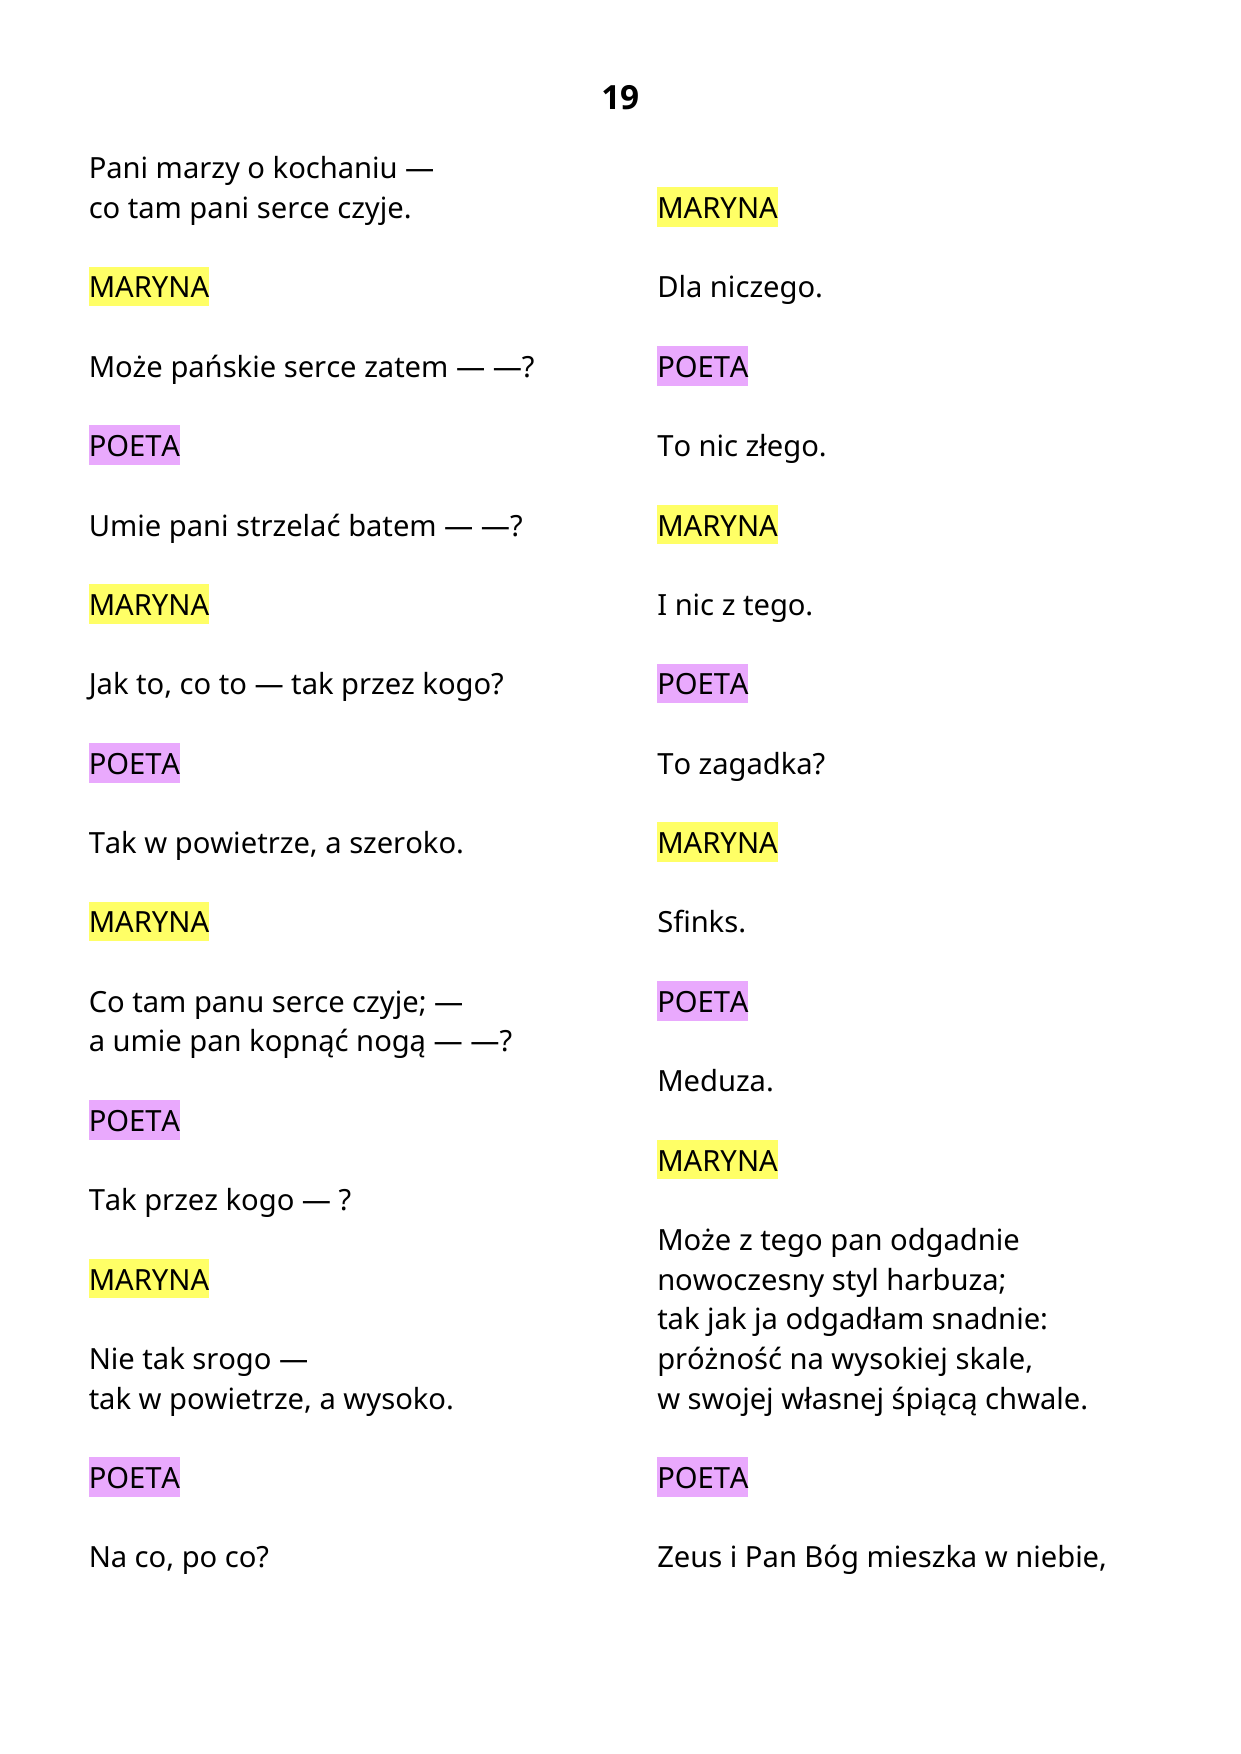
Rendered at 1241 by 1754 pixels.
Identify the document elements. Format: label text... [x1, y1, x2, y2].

text Dla niczego. [657, 267, 1152, 306]
text POETA [657, 981, 1152, 1021]
text w swojej własnej śpiącą chwale. [657, 1378, 1152, 1418]
text Tak w powietrze, a szeroko. [88, 822, 583, 862]
text POETA [88, 743, 583, 783]
text MARYNA [88, 584, 583, 624]
text Jak to, co to — tak przez kogo? [88, 663, 583, 703]
text MARYNA [657, 187, 1152, 227]
text Nie tak srogo — [88, 1338, 583, 1378]
text POETA [88, 425, 583, 465]
text Sfinks. [657, 902, 1152, 941]
text I nic z tego. [657, 584, 1152, 624]
text co tam pani serce czyje. [88, 187, 583, 227]
text Umie pani strzelać batem — —? [88, 505, 583, 544]
text POETA [88, 1100, 583, 1140]
text nowoczesny styl harbuza; [657, 1259, 1152, 1298]
text POETA [657, 346, 1152, 386]
text Meduza. [657, 1060, 1152, 1100]
text tak w powietrze, a wysoko. [88, 1378, 583, 1418]
text Na co, po co? [88, 1537, 583, 1576]
text tak jak ja odgadłam snadnie: [657, 1298, 1152, 1338]
text POETA [88, 1457, 583, 1497]
text MARYNA [88, 1259, 583, 1298]
text To zagadka? [657, 743, 1152, 783]
text MARYNA [657, 505, 1152, 544]
text POETA [657, 1457, 1152, 1497]
text Może pańskie serce zatem — —? [88, 346, 583, 386]
text MARYNA [657, 1140, 1152, 1179]
text MARYNA [88, 902, 583, 941]
text Tak przez kogo — ? [88, 1179, 583, 1219]
text POETA [657, 663, 1152, 703]
text a umie pan kopnąć nogą — —? [88, 1021, 583, 1060]
text Może z tego pan odgadnie [657, 1219, 1152, 1259]
text Co tam panu serce czyje; — [88, 981, 583, 1021]
text Zeus i Pan Bóg mieszka w niebie, [657, 1537, 1152, 1576]
text Pani marzy o kochaniu — [88, 148, 583, 187]
text MARYNA [657, 822, 1152, 862]
text MARYNA [88, 267, 583, 306]
text To nic złego. [657, 425, 1152, 465]
text próżność na wysokiej skale, [657, 1338, 1152, 1378]
